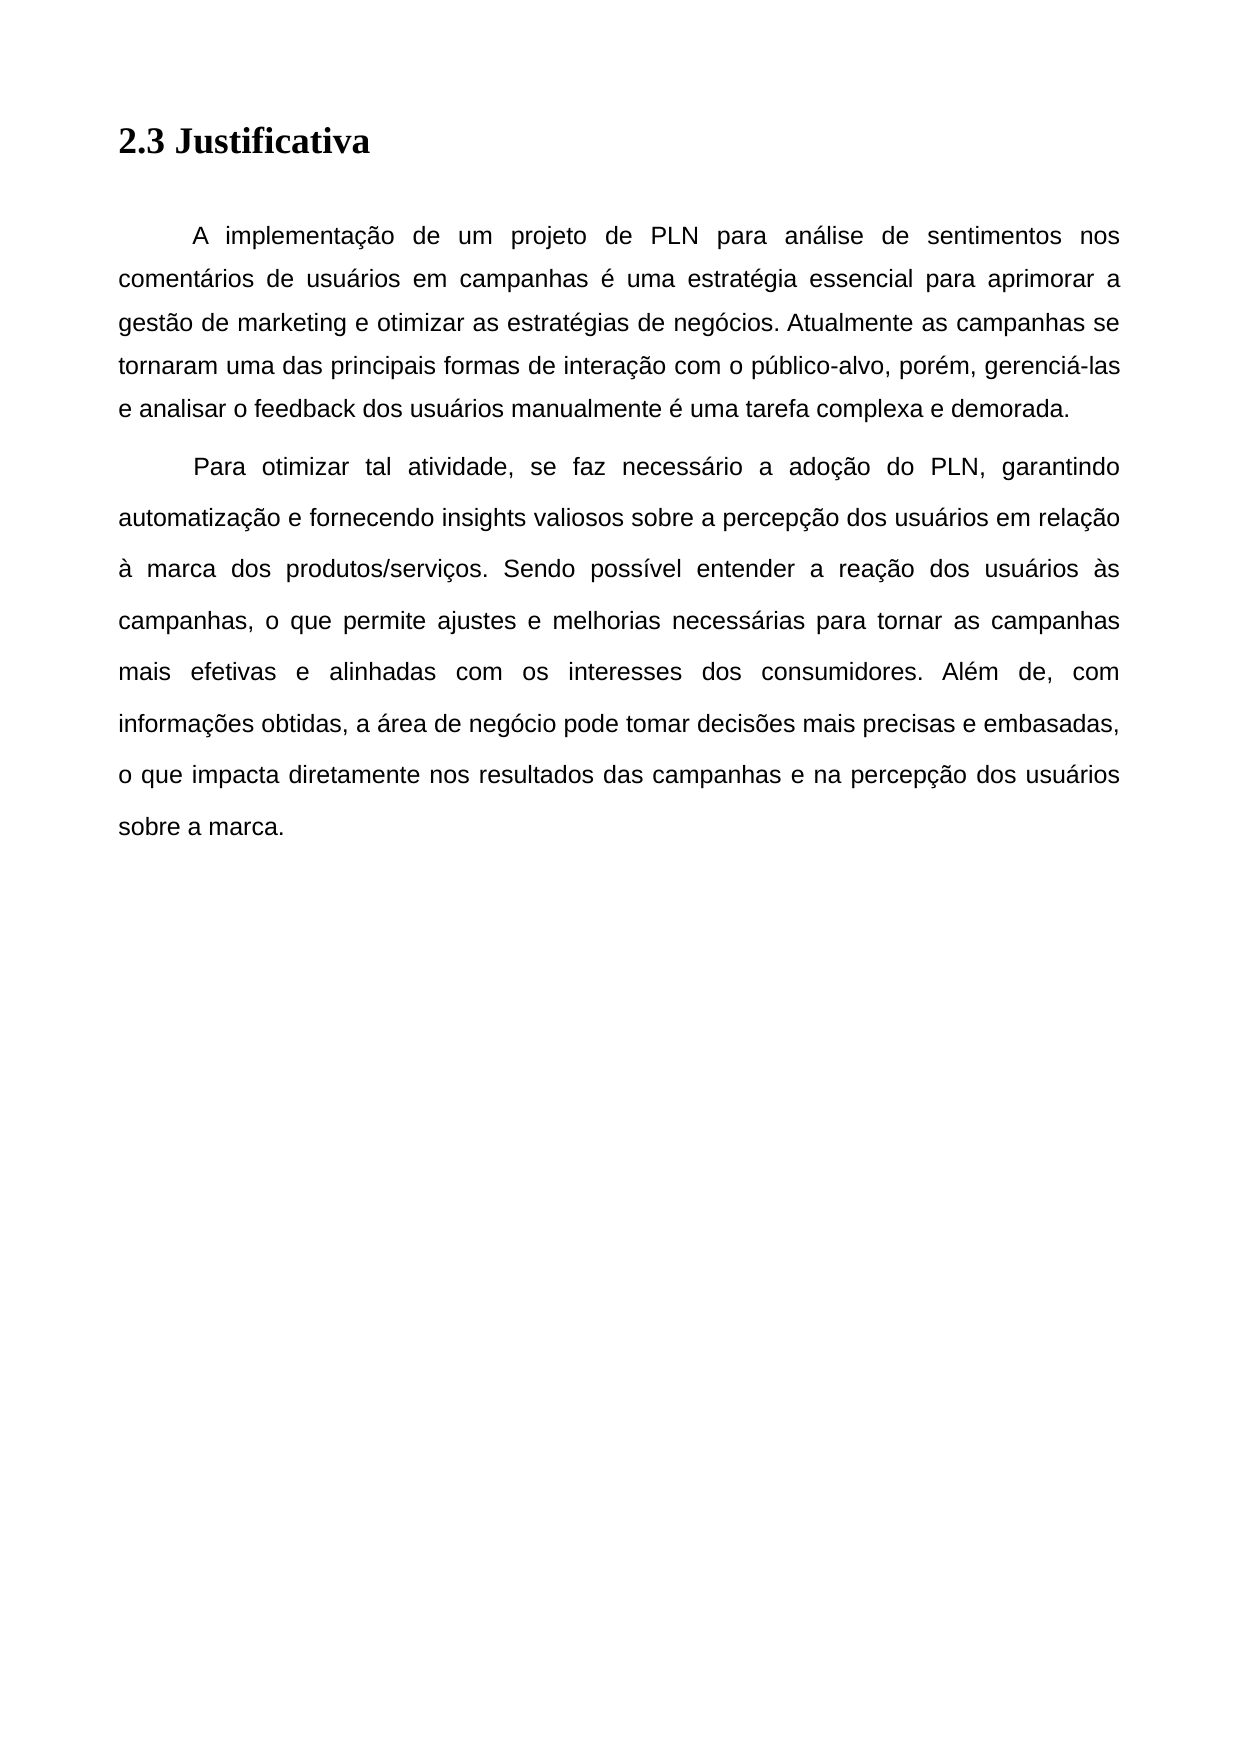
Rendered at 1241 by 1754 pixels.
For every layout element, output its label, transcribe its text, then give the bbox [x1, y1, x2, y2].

text Para otimizar tal atividade, se faz necessário a adoção do PLN, garantindo automatização e fornecendo insights valiosos sobre a percepção dos usuários em relação à marca dos produtos/serviços. Sendo possível entender a reação dos usuários às campanhas, o que permite ajustes e melhorias necessárias para tornar as campanhas mais efetivas e alinhadas com os interesses dos consumidores. Além de, com informações obtidas, a área de negócio pode tomar decisões mais precisas e embasadas, o que impacta diretamente nos resultados das campanhas e na percepção dos usuários sobre a marca. [118, 452, 1122, 841]
subtitle 2.3 Justificativa [118, 118, 1122, 161]
text A implementação de um projeto de PLN para análise de sentimentos nos comentários de usuários em campanhas é uma estratégia essencial para aprimorar a gestão de marketing e otimizar as estratégias de negócios. Atualmente as campanhas se tornaram uma das principais formas de interação com o público-alvo, porém, gerenciá-las e analisar o feedback dos usuários manualmente é uma tarefa complexa e demorada. [118, 221, 1122, 423]
